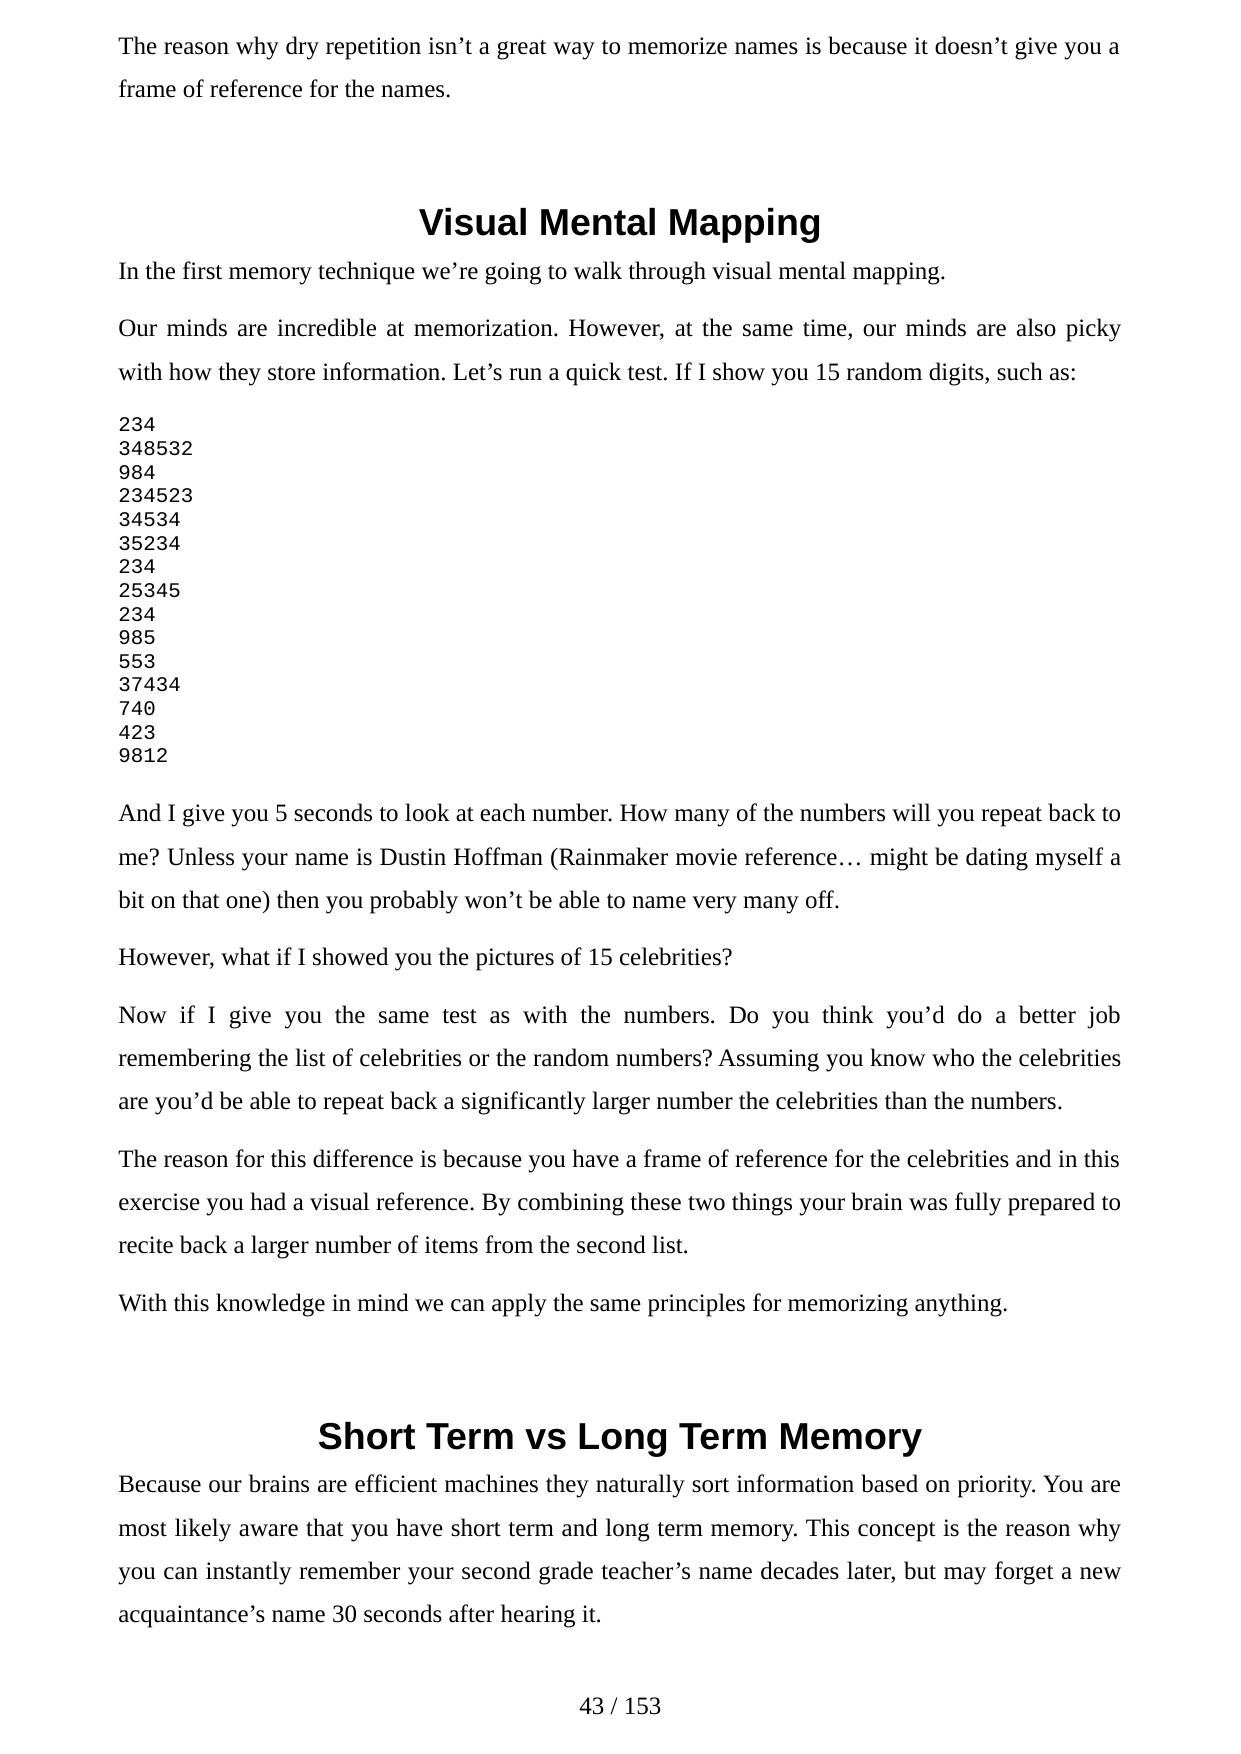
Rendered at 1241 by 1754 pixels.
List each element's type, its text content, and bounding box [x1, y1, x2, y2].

text 234 [118, 603, 1122, 627]
text However, what if I showed you the pictures of 15 celebrities? [118, 942, 1122, 971]
text 34534 [118, 509, 1122, 533]
text 25345 [118, 580, 1122, 603]
text 348532 [118, 438, 1122, 462]
text Our minds are incredible at memorization. However, at the same time, our minds are also picky with how they store information. Let’s run a quick test. If I show you 15 random digits, such as: [118, 313, 1122, 385]
text Because our brains are efficient machines they naturally sort information based on priority. You are most likely aware that you have short term and long term memory. This concept is the reason why you can instantly remember your second grade teacher’s name decades later, but may forget a new acquaintance’s name 30 seconds after hearing it. [118, 1469, 1122, 1628]
text 35234 [118, 533, 1122, 556]
text And I give you 5 seconds to look at each number. How many of the numbers will you repeat back to me? Unless your name is Dustin Hoffman (Rainmaker movie reference… might be dating myself a bit on that one) then you probably won’t be able to name very many off. [118, 798, 1122, 913]
text 423 [118, 722, 1122, 745]
subtitle Short Term vs Long Term Memory [118, 1414, 1122, 1457]
text 984 [118, 462, 1122, 485]
text 37434 [118, 674, 1122, 698]
subtitle Visual Mental Mapping [118, 200, 1122, 243]
text Now if I give you the same test as with the numbers. Do you think you’d do a better job remembering the list of celebrities or the random numbers? Assuming you know who the celebrities are you’d be able to repeat back a significantly larger number the celebrities than the numbers. [118, 1000, 1122, 1115]
text 985 [118, 627, 1122, 651]
text The reason why dry repetition isn’t a great way to memorize names is because it doesn’t give you a frame of reference for the names. [118, 31, 1122, 103]
text 553 [118, 651, 1122, 674]
text In the first memory technique we’re going to walk through visual mental mapping. [118, 256, 1122, 284]
text 740 [118, 698, 1122, 722]
text 234 [118, 556, 1122, 580]
text 9812 [118, 745, 1122, 769]
text 234523 [118, 485, 1122, 509]
text The reason for this difference is because you have a frame of reference for the celebrities and in this exercise you had a visual reference. By combining these two things your brain was fully prepared to recite back a larger number of items from the second list. [118, 1144, 1122, 1259]
text With this knowledge in mind we can apply the same principles for memorizing anything. [118, 1288, 1122, 1317]
text 234 [118, 414, 1122, 438]
